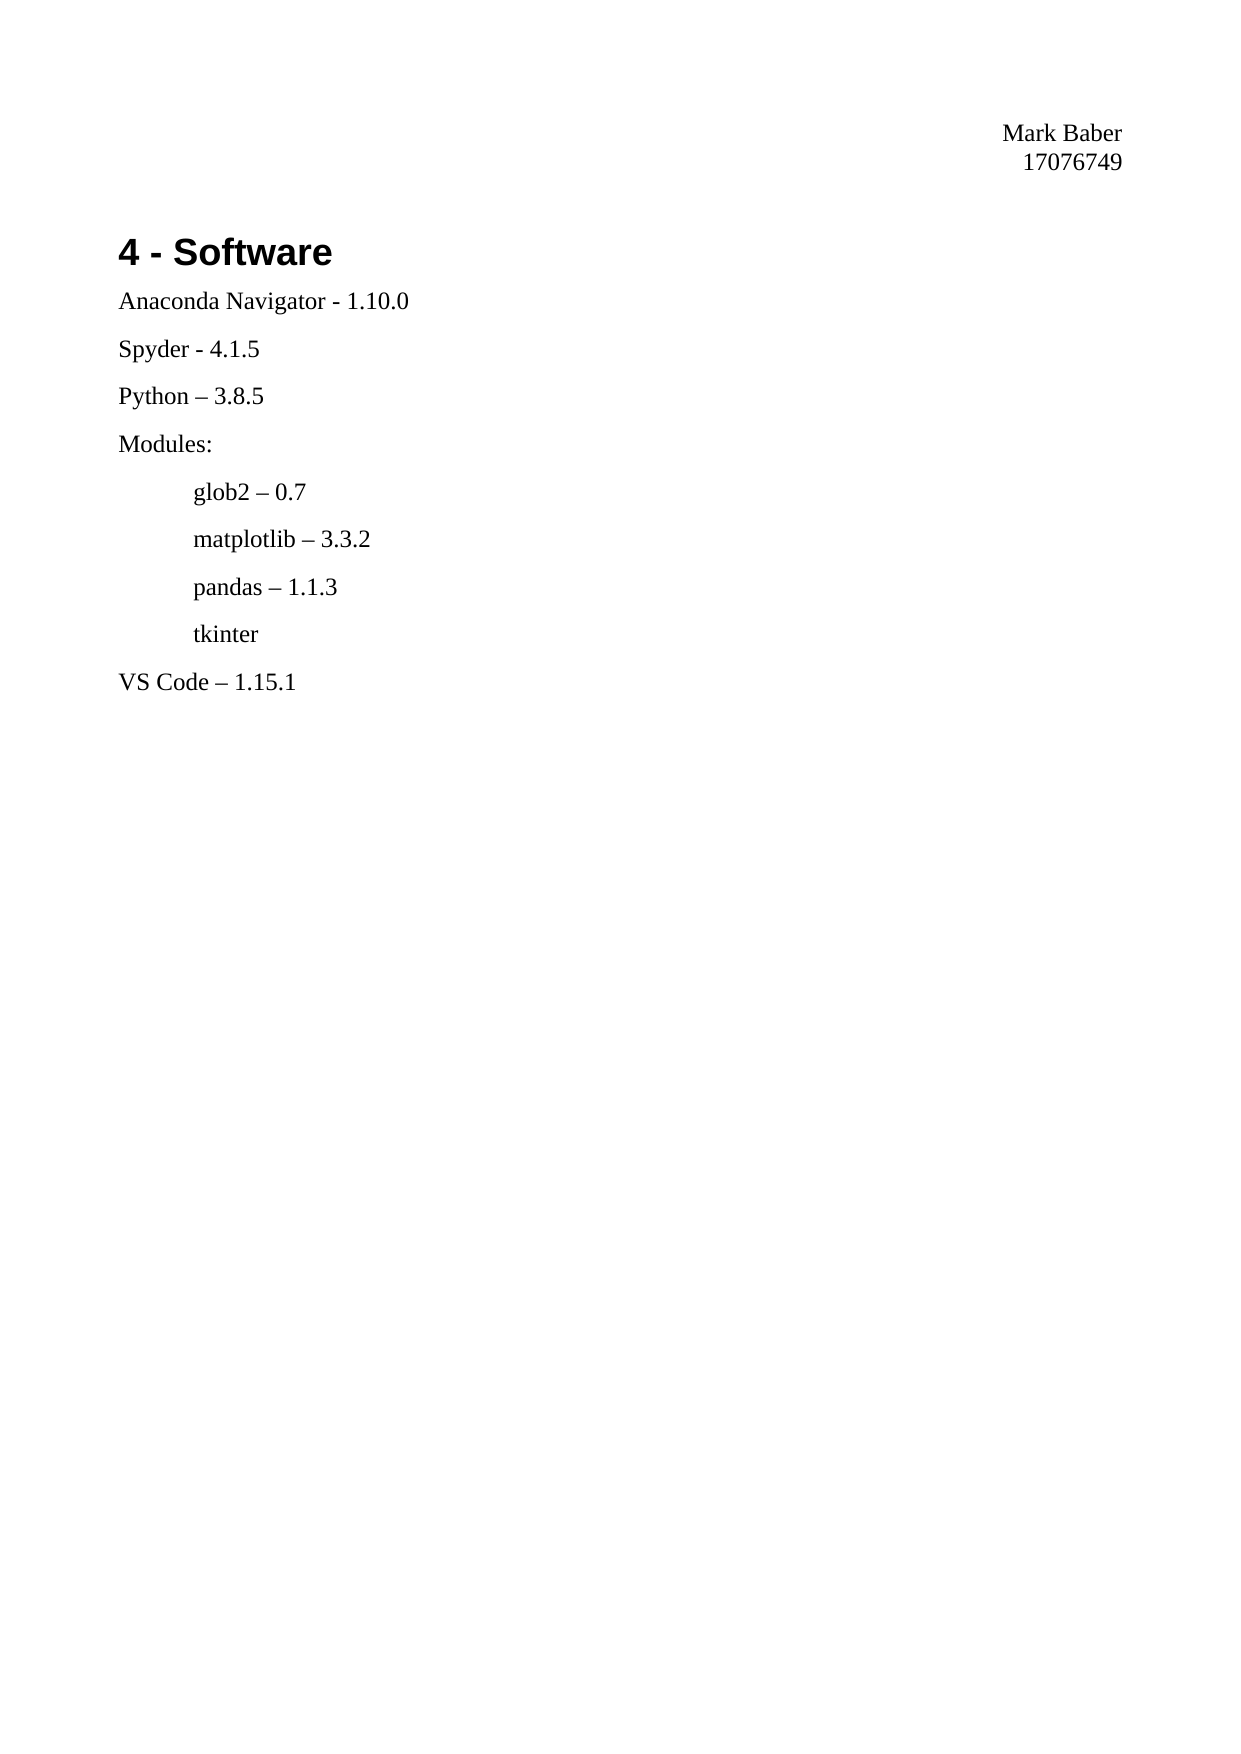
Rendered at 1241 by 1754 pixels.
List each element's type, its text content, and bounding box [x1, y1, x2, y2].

text matplotlib – 3.3.2 [118, 524, 1122, 553]
text glob2 – 0.7 [118, 477, 1122, 505]
text pandas – 1.1.3 [118, 572, 1122, 601]
subtitle 4 - Software [118, 230, 1122, 274]
text Anaconda Navigator - 1.10.0 [118, 286, 1122, 315]
text VS Code – 1.15.1 [118, 667, 1122, 696]
text tkinter [118, 619, 1122, 648]
text Modules: [118, 429, 1122, 458]
text Python – 3.8.5 [118, 381, 1122, 410]
text Spyder - 4.1.5 [118, 334, 1122, 363]
